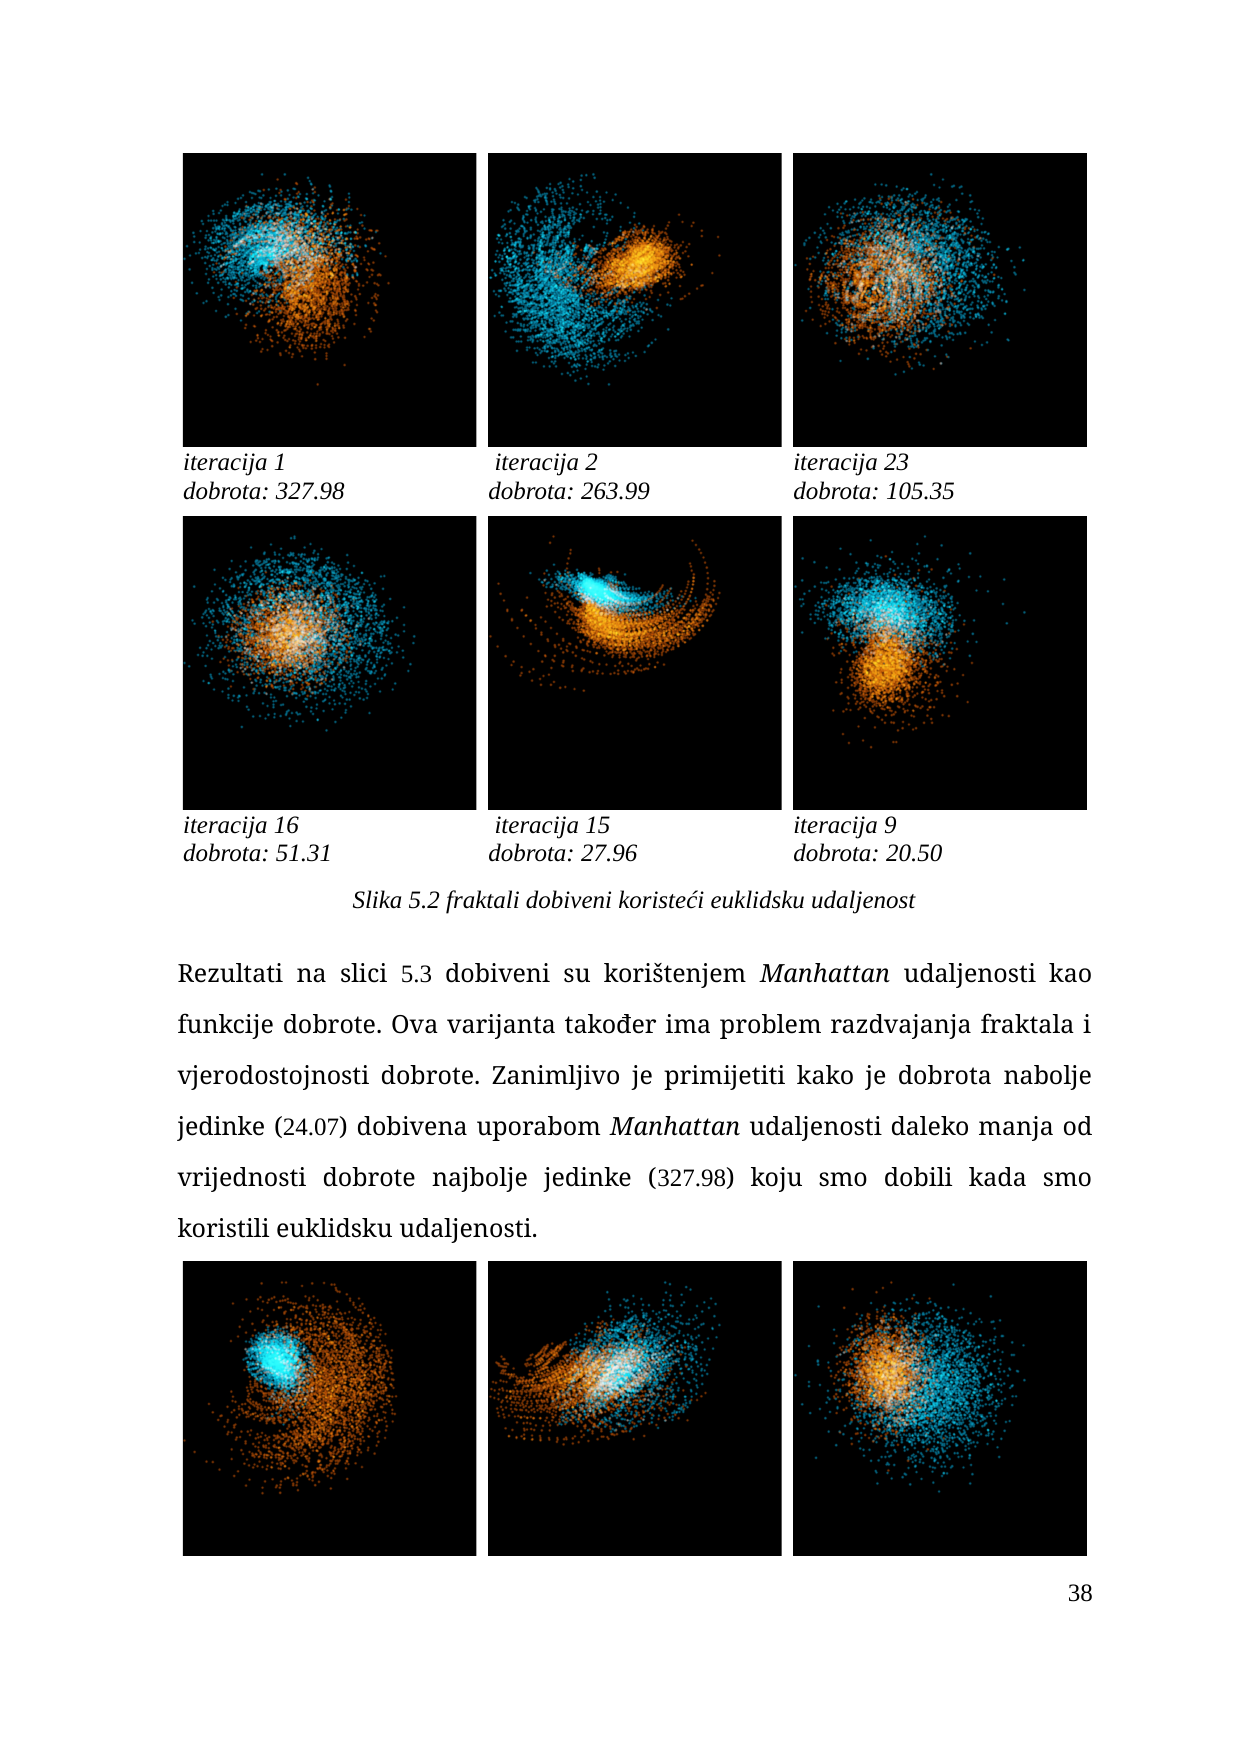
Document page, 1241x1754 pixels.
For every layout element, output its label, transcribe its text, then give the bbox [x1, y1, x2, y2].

picture [488, 516, 782, 810]
table_cell iteracija 9 dobrota: 20.50 [788, 510, 1093, 873]
picture [182, 516, 477, 810]
picture [793, 153, 1087, 447]
picture [793, 1261, 1087, 1556]
picture [793, 516, 1087, 810]
table_cell iteracija 16 dobrota: 51.31 [177, 510, 482, 873]
picture [488, 1261, 782, 1556]
text Slika 5.2 fraktali dobiveni koristeći euklidsku udaljenost [177, 885, 1093, 914]
picture [182, 153, 477, 447]
picture [182, 1261, 477, 1556]
picture [488, 153, 782, 447]
table_cell iteracija 15 dobrota: 27.96 [482, 510, 787, 873]
table_header iteracija 2 dobrota: 263.99 [482, 148, 787, 510]
table_header iteracija 1 dobrota: 327.98 [177, 148, 482, 510]
table_header iteracija 23 dobrota: 105.35 [788, 148, 1093, 510]
text Rezultati na slici 5.3 dobiveni su korištenjem Manhattan udaljenosti kao funkcije dobrote. Ova varijanta također ima problem razdvajanja fraktala i vjerodostojnosti dobrote. Zanimljivo je primijetiti kako je dobrota nabolje jedinke (24.07) dobivena uporabom Manhattan udaljenosti daleko manja od vrijednosti dobrote najbolje jedinke (327.98) koju smo dobili kada smo koristili euklidsku udaljenosti. [177, 955, 1093, 1244]
